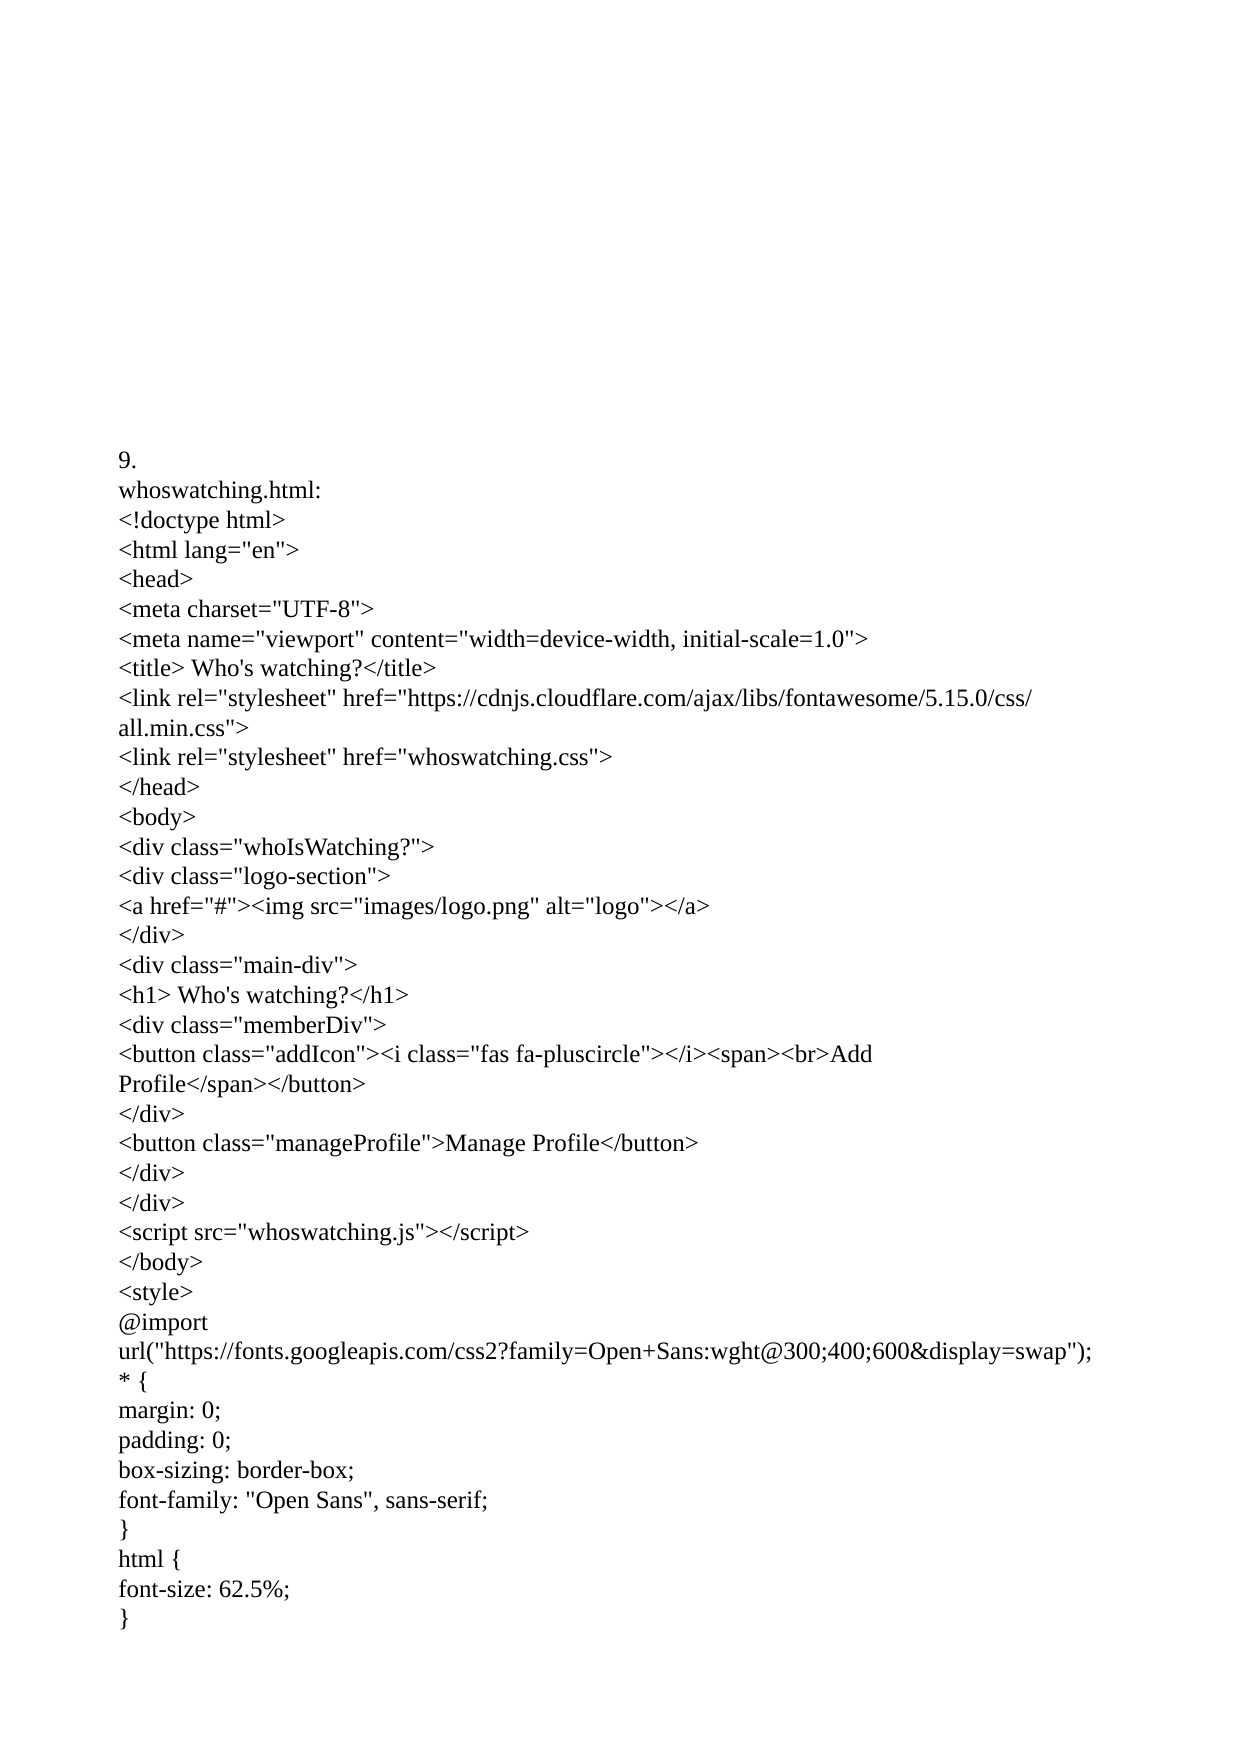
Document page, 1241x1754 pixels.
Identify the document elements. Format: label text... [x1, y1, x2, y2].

text <head> [118, 563, 1122, 593]
text } [118, 1602, 1122, 1632]
text font-family: "Open Sans", sans-serif; [118, 1484, 1122, 1513]
text @import [118, 1306, 1122, 1335]
text </div> [118, 1098, 1122, 1127]
text <title> Who's watching?</title> [118, 652, 1122, 682]
text <div class="logo-section"> [118, 860, 1122, 890]
text html { [118, 1543, 1122, 1573]
text <meta charset="UTF-8"> [118, 593, 1122, 623]
text </div> [118, 1187, 1122, 1217]
text url("https://fonts.googleapis.com/css2?family=Open+Sans:wght@300;400;600&display=swap"); [118, 1335, 1122, 1365]
text <meta name="viewport" content="width=device-width, initial-scale=1.0"> [118, 623, 1122, 652]
text <div class="main-div"> [118, 949, 1122, 979]
text <!doctype html> [118, 504, 1122, 534]
text } [118, 1513, 1122, 1543]
text padding: 0; [118, 1424, 1122, 1454]
text <button class="manageProfile">Manage Profile</button> [118, 1127, 1122, 1157]
text <script src="whoswatching.js"></script> [118, 1217, 1122, 1246]
text <link rel="stylesheet" href="https://cdnjs.cloudflare.com/ajax/libs/fontawesome/5.15.0/css/all.min.css"> [118, 682, 1122, 742]
text margin: 0; [118, 1395, 1122, 1424]
text </head> [118, 771, 1122, 801]
text <button class="addIcon"><i class="fas fa-pluscircle"></i><span><br>Add Profile</span></button> [118, 1038, 1122, 1098]
text <html lang="en"> [118, 534, 1122, 563]
text <link rel="stylesheet" href="whoswatching.css"> [118, 742, 1122, 771]
text font-size: 62.5%; [118, 1573, 1122, 1602]
text 9. [118, 445, 1122, 474]
text </body> [118, 1246, 1122, 1276]
text <div class="whoIsWatching?"> [118, 831, 1122, 860]
text box-sizing: border-box; [118, 1454, 1122, 1484]
text <h1> Who's watching?</h1> [118, 979, 1122, 1009]
text <body> [118, 801, 1122, 831]
text </div> [118, 1157, 1122, 1187]
text * { [118, 1365, 1122, 1395]
text <style> [118, 1276, 1122, 1306]
text </div> [118, 920, 1122, 949]
text whoswatching.html: [118, 474, 1122, 504]
text <a href="#"><img src="images/logo.png" alt="logo"></a> [118, 890, 1122, 920]
text <div class="memberDiv"> [118, 1009, 1122, 1038]
